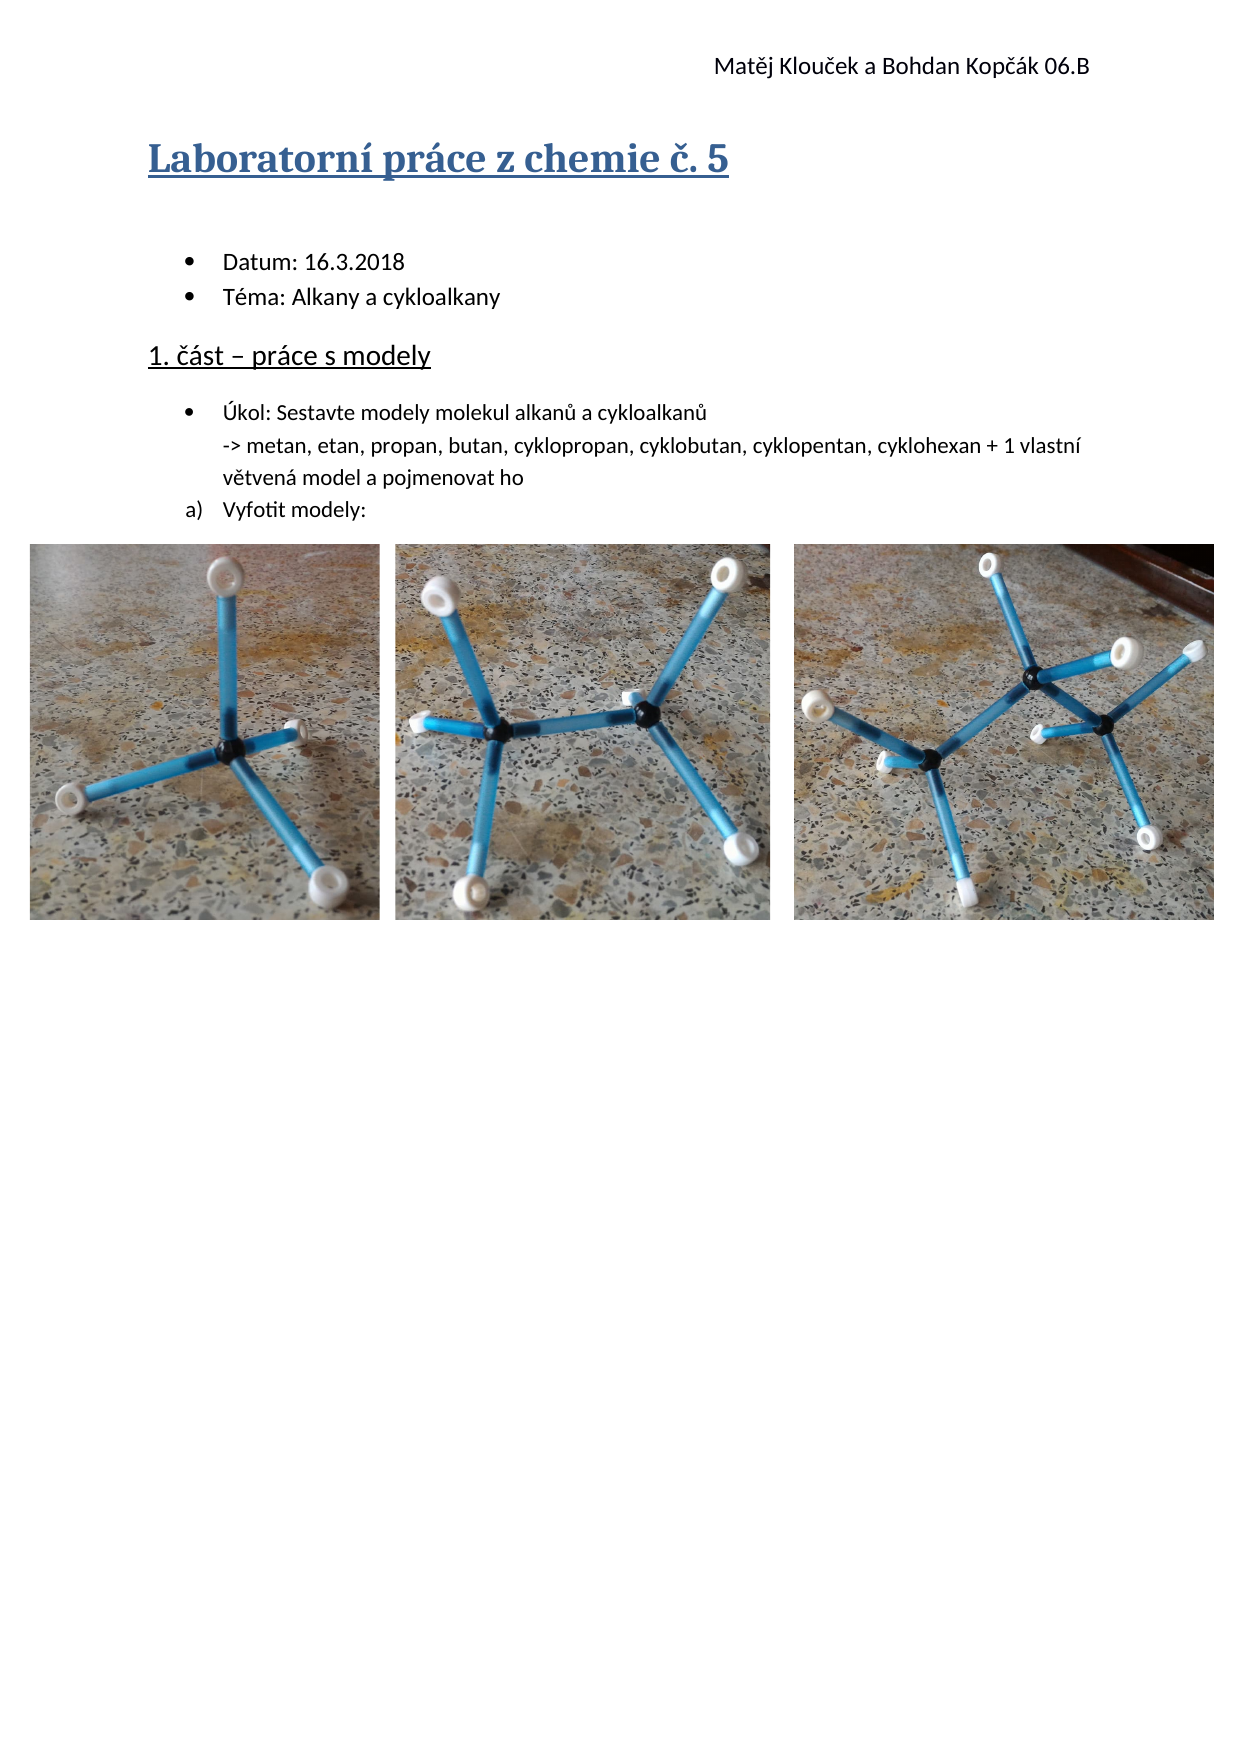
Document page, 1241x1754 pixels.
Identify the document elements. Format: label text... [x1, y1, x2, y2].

list Téma: Alkany a cykloalkany [185, 281, 1093, 311]
list Úkol: Sestavte modely molekul alkanů a cykloalkanů -> metan, etan, propan, butan, cyklopropan, cyklobutan, cyklopentan, cyklohexan + 1 vlastní větvená model a pojmenovat ho [185, 398, 1093, 491]
subtitle Matěj Klouček a Bohdan Kopčák 06.B [148, 50, 1093, 81]
picture [516, 544, 771, 920]
picture [29, 544, 321, 920]
list Datum: 16.3.2018 [185, 246, 1093, 276]
subtitle Laboratorní práce z chemie č. 5 [148, 135, 1093, 183]
list Vyfotit modely: [185, 495, 1093, 523]
text 1. část – práce s modely [148, 337, 1093, 372]
picture [801, 544, 1214, 920]
